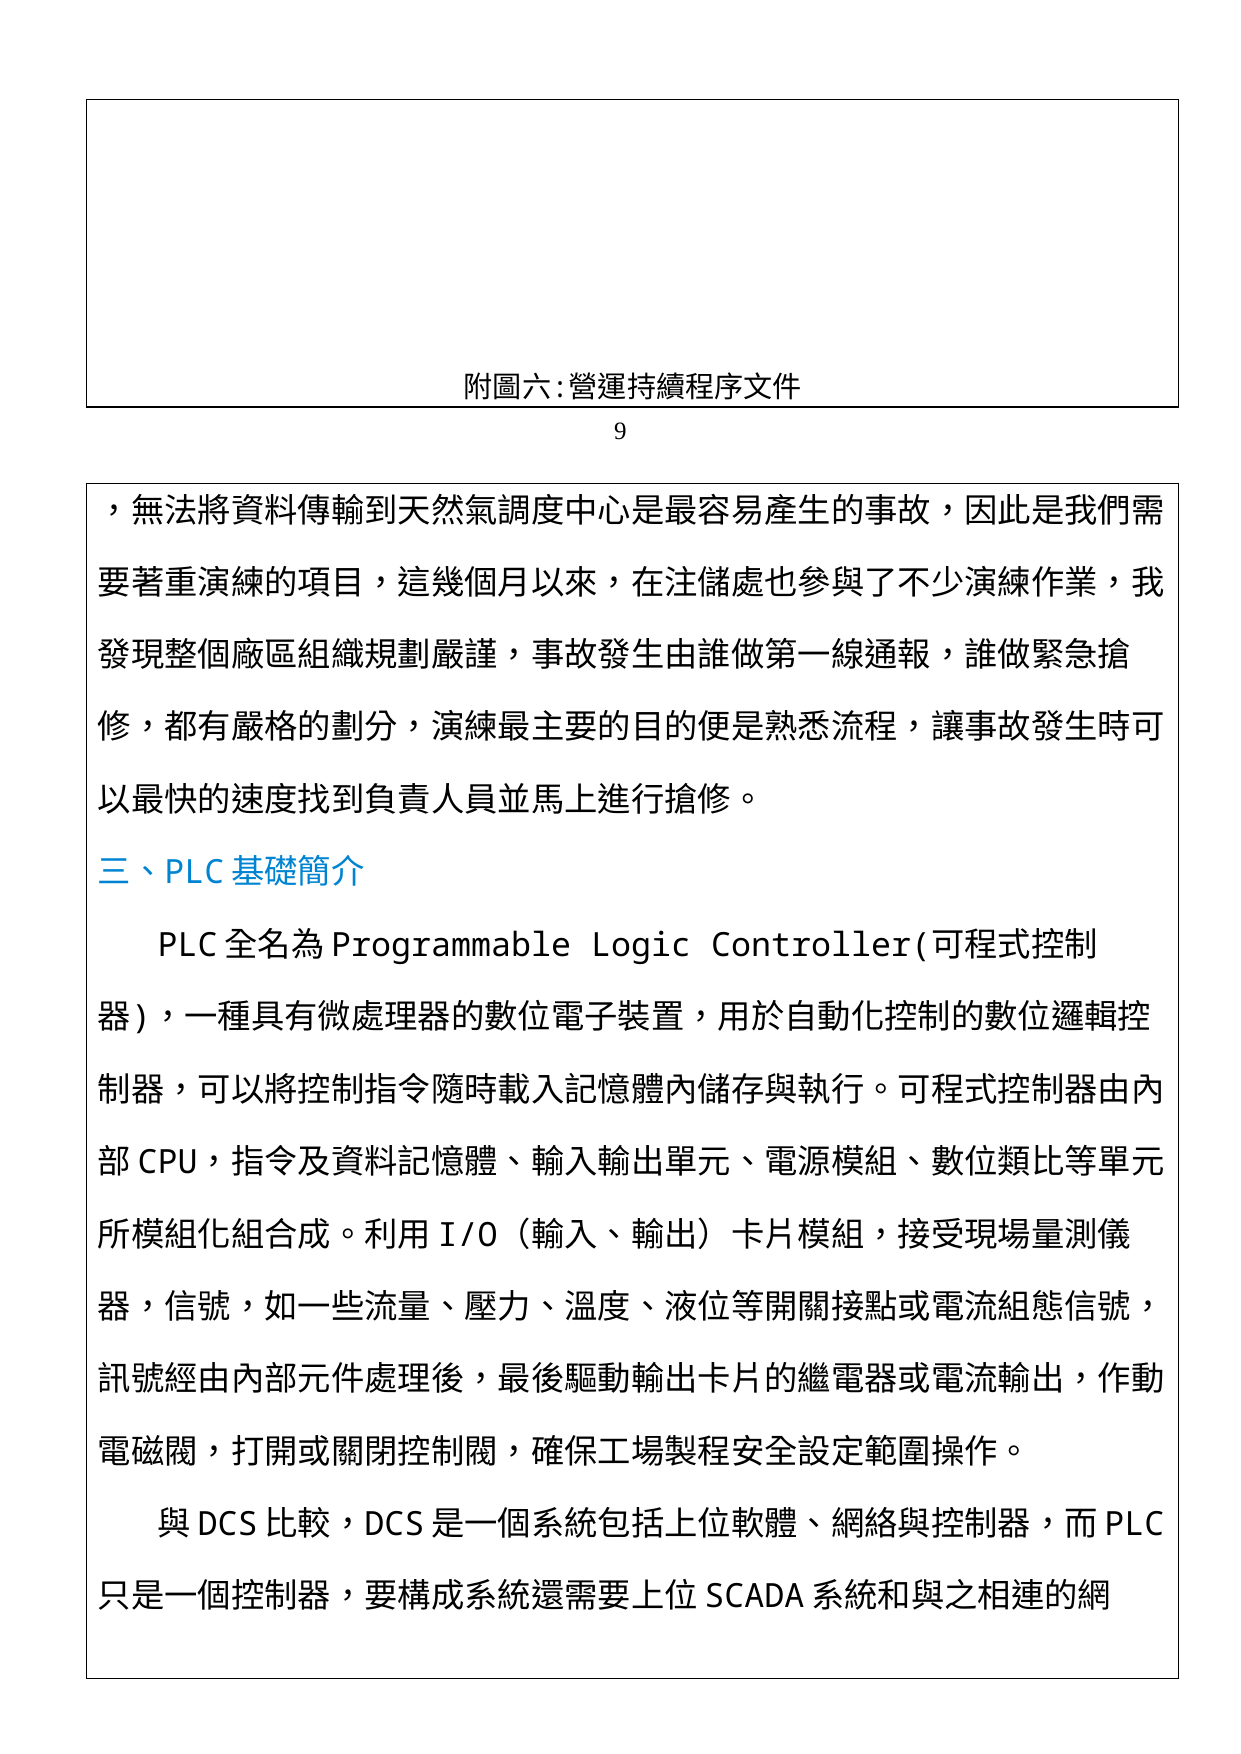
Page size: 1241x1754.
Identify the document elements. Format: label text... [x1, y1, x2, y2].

table_header ，無法將資料傳輸到天然氣調度中心是最容易產生的事故，因此是我們需要著重演練的項目，這幾個月以來，在注儲處也參與了不少演練作業，我發現整個廠區組織規劃嚴謹，事故發生由誰做第一線通報，誰做緊急搶修，都有嚴格的劃分，演練最主要的目的便是熟悉流程，讓事故發生時可以最快的速度找到負責人員並馬上進行搶修。 三、PLC基礎簡介 PLC全名為Programmable Logic Controller(可程式控制器)，一種具有微處理器的數位電子裝置，用於自動化控制的數位邏輯控制器，可以將控制指令隨時載入記憶體內儲存與執行。可程式控制器由內部CPU，指令及資料記憶體、輸入輸出單元、電源模組、數位類比等單元所模組化組合成。利用I/O（輸入、輸出）卡片模組，接受現場量測儀器，信號，如一些流量、壓力、溫度、液位等開關接點或電流組態信號，訊號經由內部元件處理後，最後驅動輸出卡片的繼電器或電流輸出，作動電磁閥，打開或關閉控制閥，確保工場製程安全設定範圍操作。 與DCS比較，DCS是一個系統包括上位軟體、網絡與控制器，而PLC只是一個控制器，要構成系統還需要上位SCADA系統和與之相連的網 [87, 484, 1178, 1678]
table_header 附圖六:營運持續程序文件 [87, 100, 1178, 406]
text 6 [75, 407, 1165, 445]
